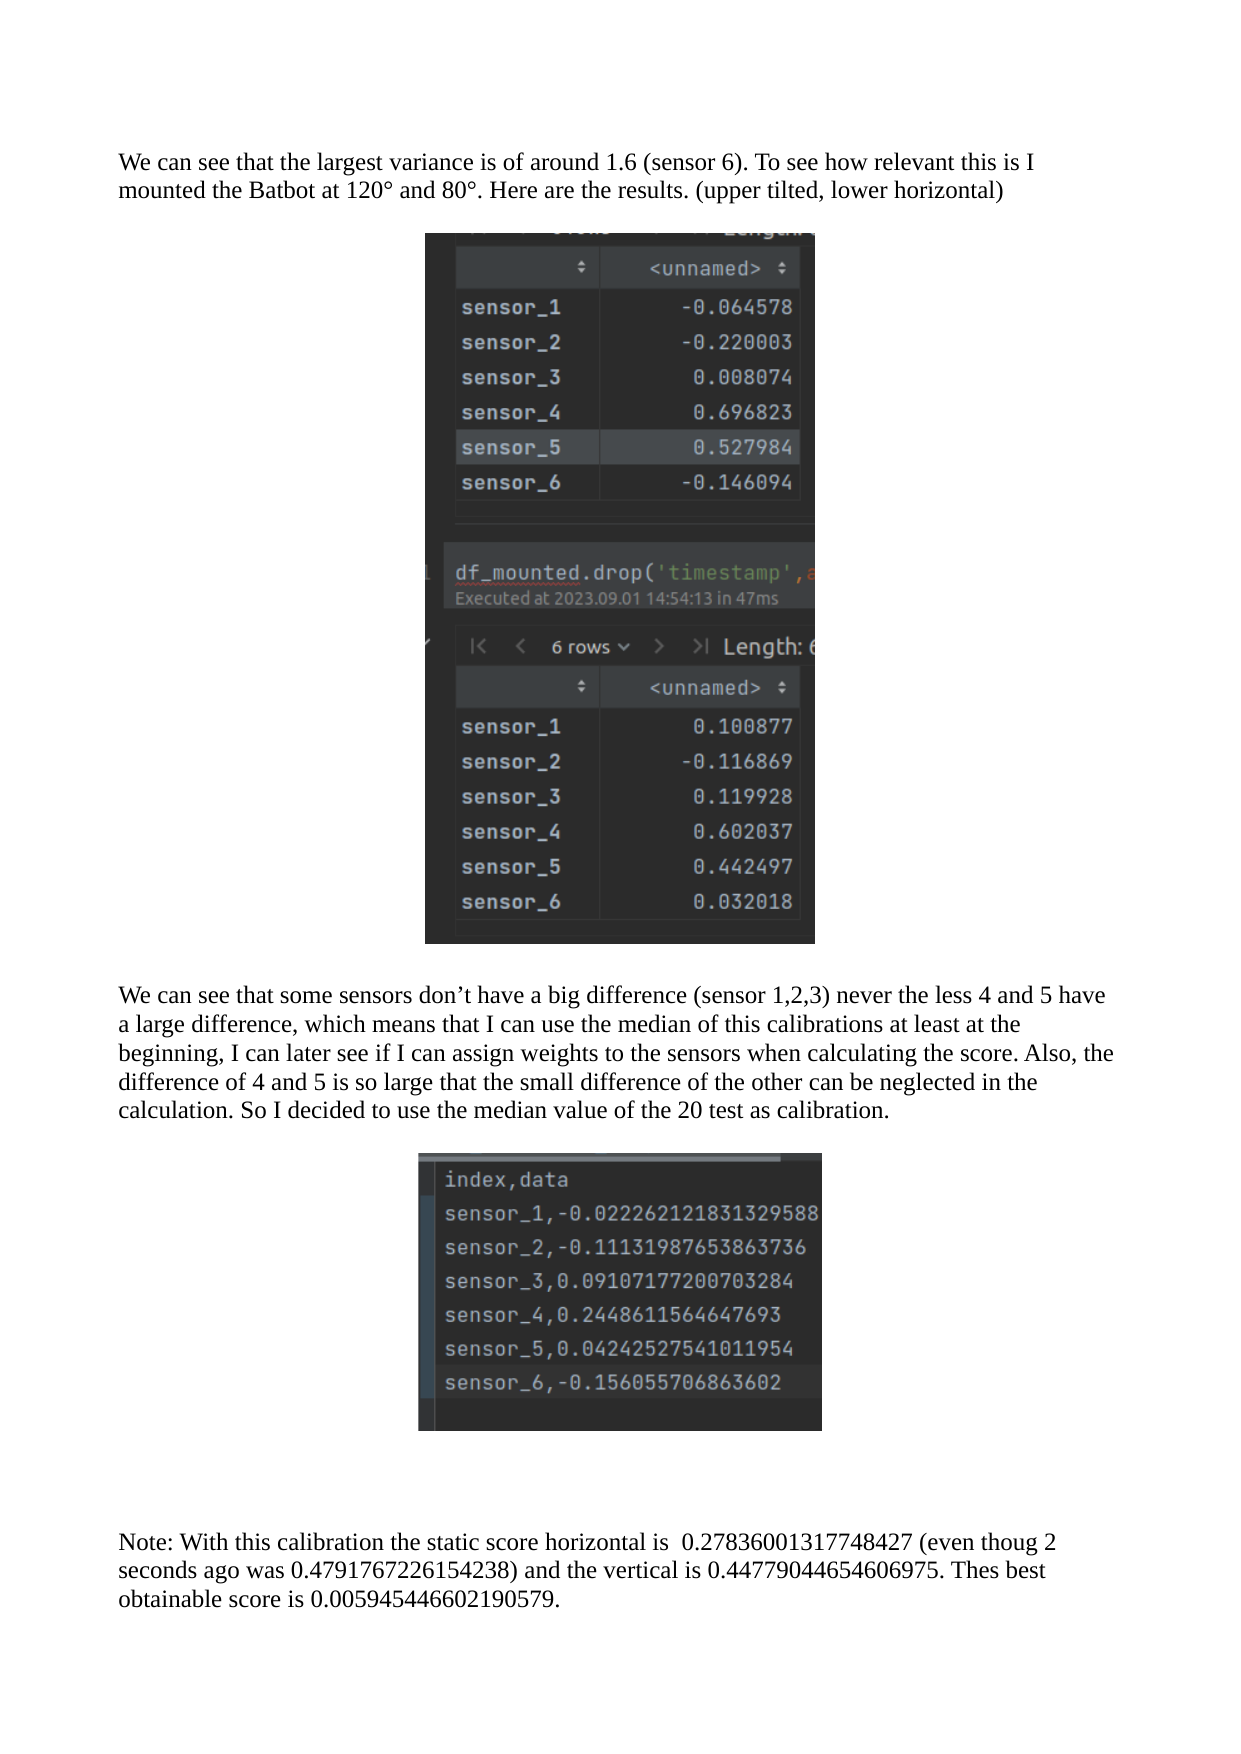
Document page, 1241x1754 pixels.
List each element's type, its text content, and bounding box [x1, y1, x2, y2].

text We can see that some sensors don’t have a big difference (sensor 1,2,3) never the less 4 and 5 have a large difference, which means that I can use the median of this calibrations at least at the beginning, I can later see if I can assign weights to the sensors when calculating the score. Also, the difference of 4 and 5 is so large that the small difference of the other can be neglected in the calculation. So I decided to use the median value of the 20 test as calibration. [118, 981, 1122, 1124]
picture [418, 1153, 822, 1431]
picture [425, 233, 815, 944]
text Note: With this calibration the static score horizontal is 0.27836001317748427 (even thoug 2 seconds ago was 0.4791767226154238) and the vertical is 0.44779044654606975. Thes best obtainable score is 0.005945446602190579. [118, 1527, 1122, 1613]
text We can see that the largest variance is of around 1.6 (sensor 6). To see how relevant this is I mounted the Batbot at 120° and 80°. Here are the results. (upper tilted, lower horizontal) [118, 147, 1122, 204]
